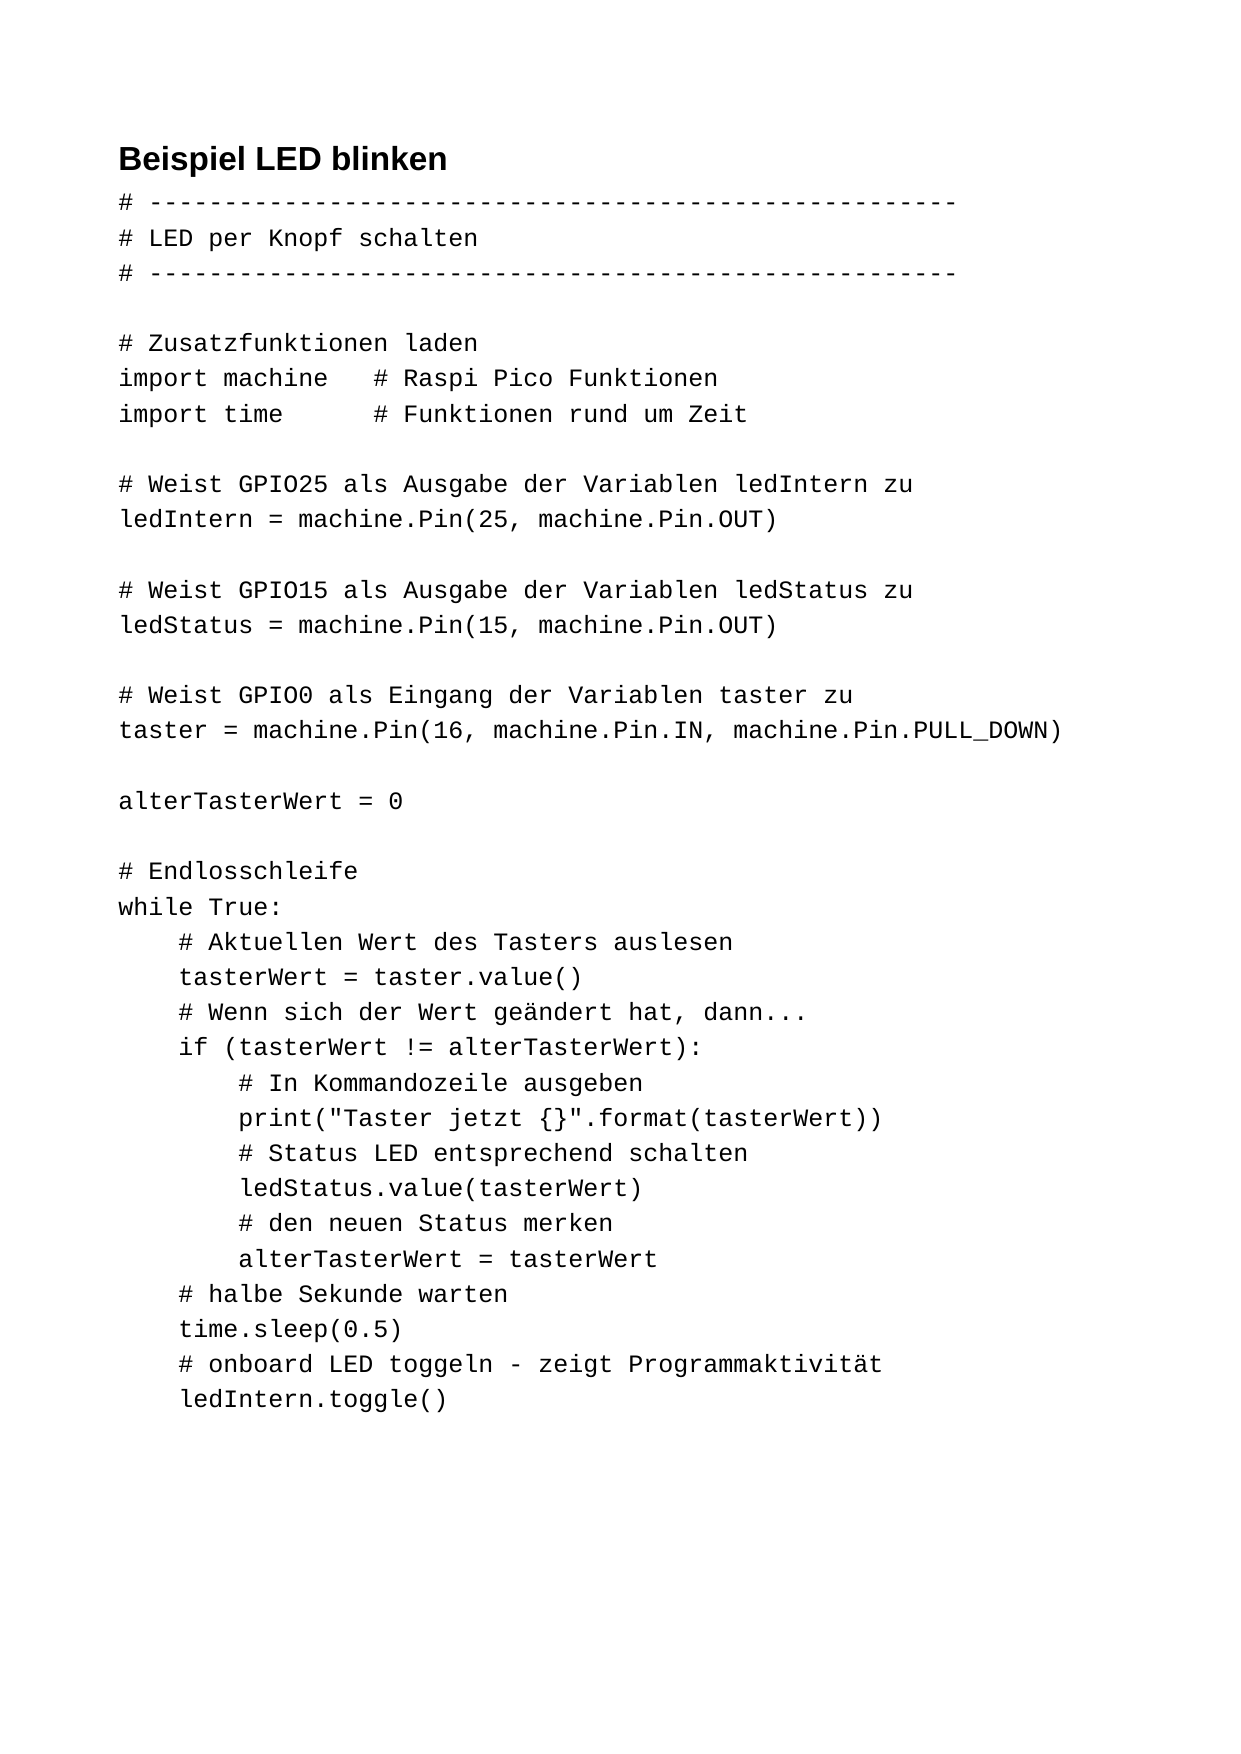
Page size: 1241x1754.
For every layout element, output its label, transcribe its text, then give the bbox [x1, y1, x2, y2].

text # Status LED entsprechend schalten [118, 1141, 1122, 1169]
text alterTasterWert = 0 [118, 788, 1122, 817]
text print("Taster jetzt {}".format(tasterWert)) [118, 1105, 1122, 1134]
text import machine # Raspi Pico Funktionen [118, 366, 1122, 394]
text # Wenn sich der Wert geändert hat, dann... [118, 1000, 1122, 1028]
text # Weist GPIO15 als Ausgabe der Variablen ledStatus zu [118, 577, 1122, 606]
text # den neuen Status merken [118, 1211, 1122, 1239]
text # In Kommandozeile ausgeben [118, 1070, 1122, 1098]
text # Zusatzfunktionen laden [118, 331, 1122, 359]
text ledStatus.value(tasterWert) [118, 1176, 1122, 1204]
text # LED per Knopf schalten [118, 225, 1122, 253]
text time.sleep(0.5) [118, 1317, 1122, 1345]
text # ------------------------------------------------------ [118, 190, 1122, 218]
subtitle Beispiel LED blinken [118, 139, 1122, 177]
text # Aktuellen Wert des Tasters auslesen [118, 929, 1122, 958]
text ledIntern = machine.Pin(25, machine.Pin.OUT) [118, 507, 1122, 535]
text import time # Funktionen rund um Zeit [118, 401, 1122, 429]
text if (tasterWert != alterTasterWert): [118, 1035, 1122, 1063]
text # onboard LED toggeln - zeigt Programmaktivität [118, 1352, 1122, 1380]
text # Weist GPIO0 als Eingang der Variablen taster zu [118, 683, 1122, 711]
text taster = machine.Pin(16, machine.Pin.IN, machine.Pin.PULL_DOWN) [118, 718, 1122, 746]
text # Weist GPIO25 als Ausgabe der Variablen ledIntern zu [118, 472, 1122, 500]
text alterTasterWert = tasterWert [118, 1246, 1122, 1274]
text ledStatus = machine.Pin(15, machine.Pin.OUT) [118, 612, 1122, 641]
text tasterWert = taster.value() [118, 964, 1122, 993]
text # ------------------------------------------------------ [118, 260, 1122, 289]
text while True: [118, 894, 1122, 922]
text # Endlosschleife [118, 859, 1122, 887]
text ledIntern.toggle() [118, 1387, 1122, 1415]
text # halbe Sekunde warten [118, 1281, 1122, 1310]
